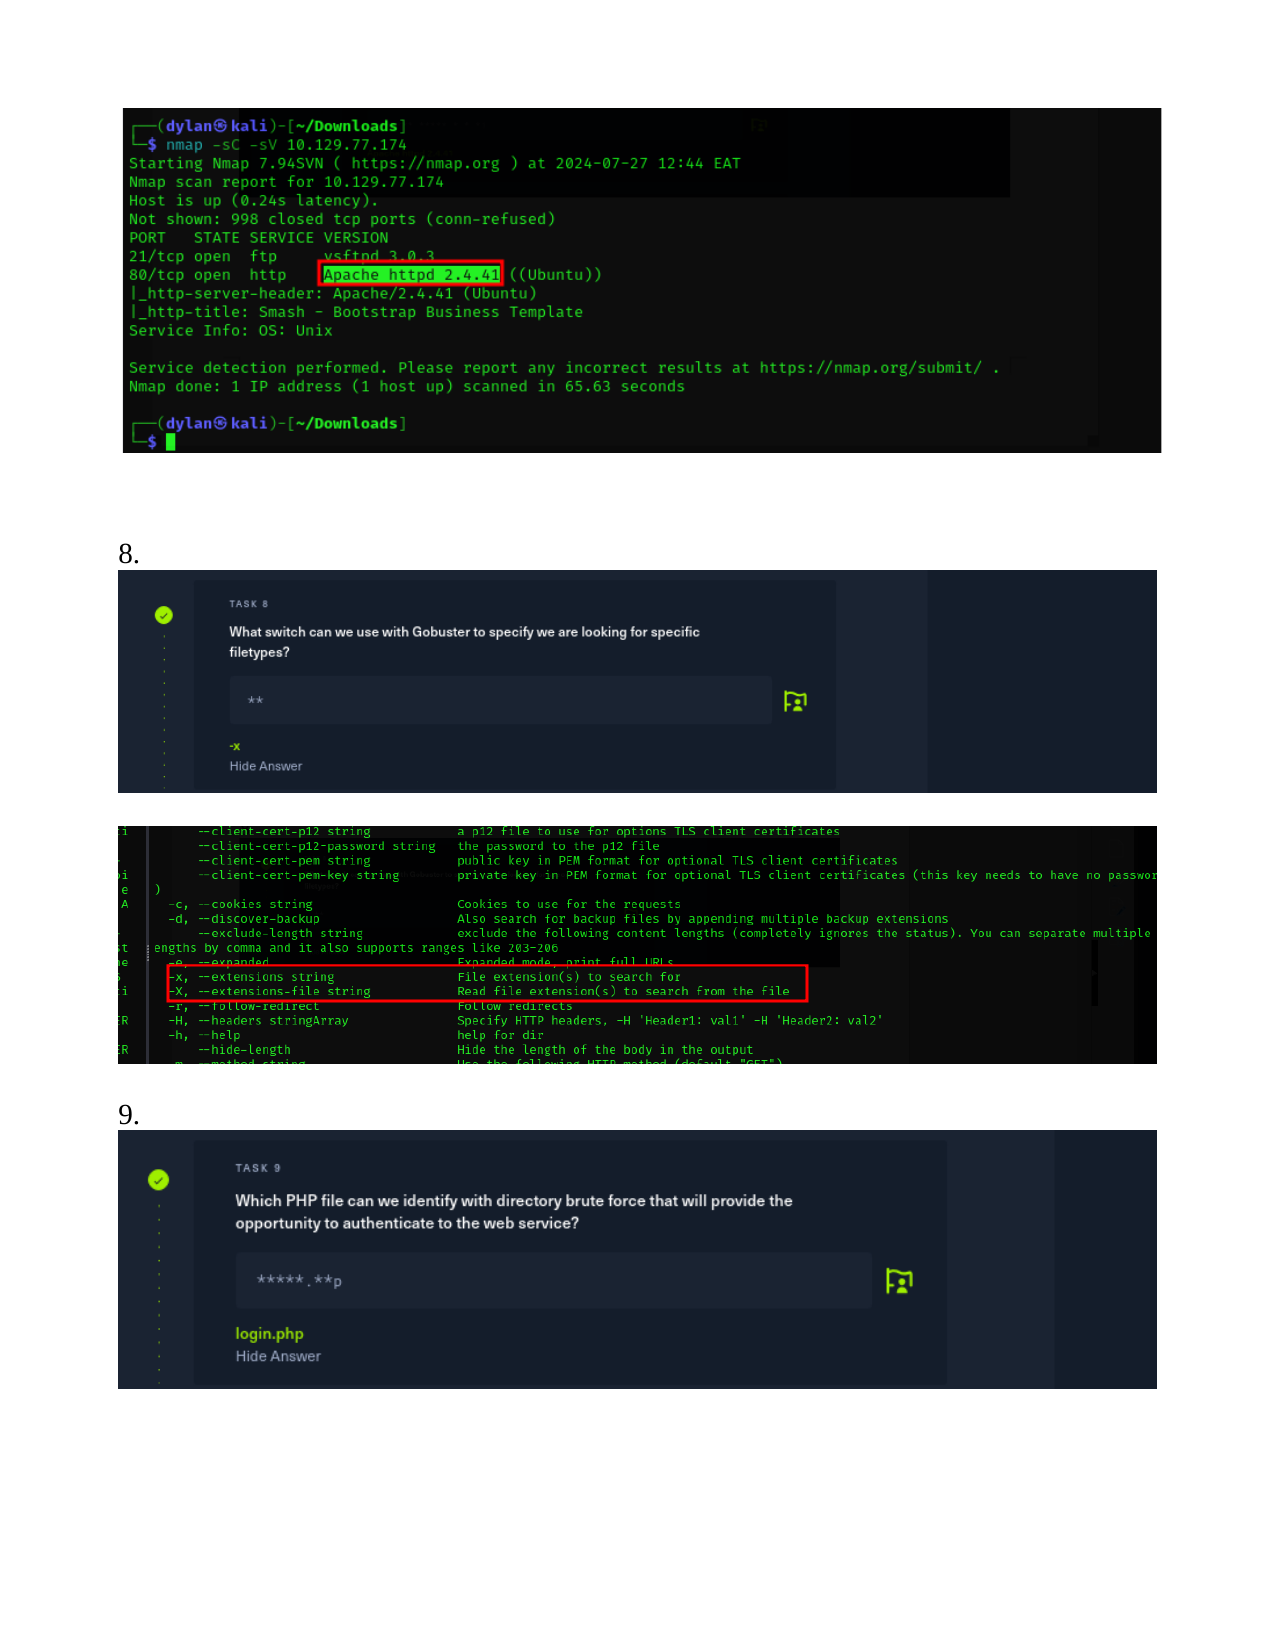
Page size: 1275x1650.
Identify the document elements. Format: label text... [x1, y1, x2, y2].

text 9. [118, 1097, 1157, 1130]
picture [118, 826, 1157, 1064]
picture [122, 108, 1162, 453]
picture [118, 570, 1157, 793]
picture [118, 1130, 1157, 1389]
text 8. [118, 536, 1157, 570]
